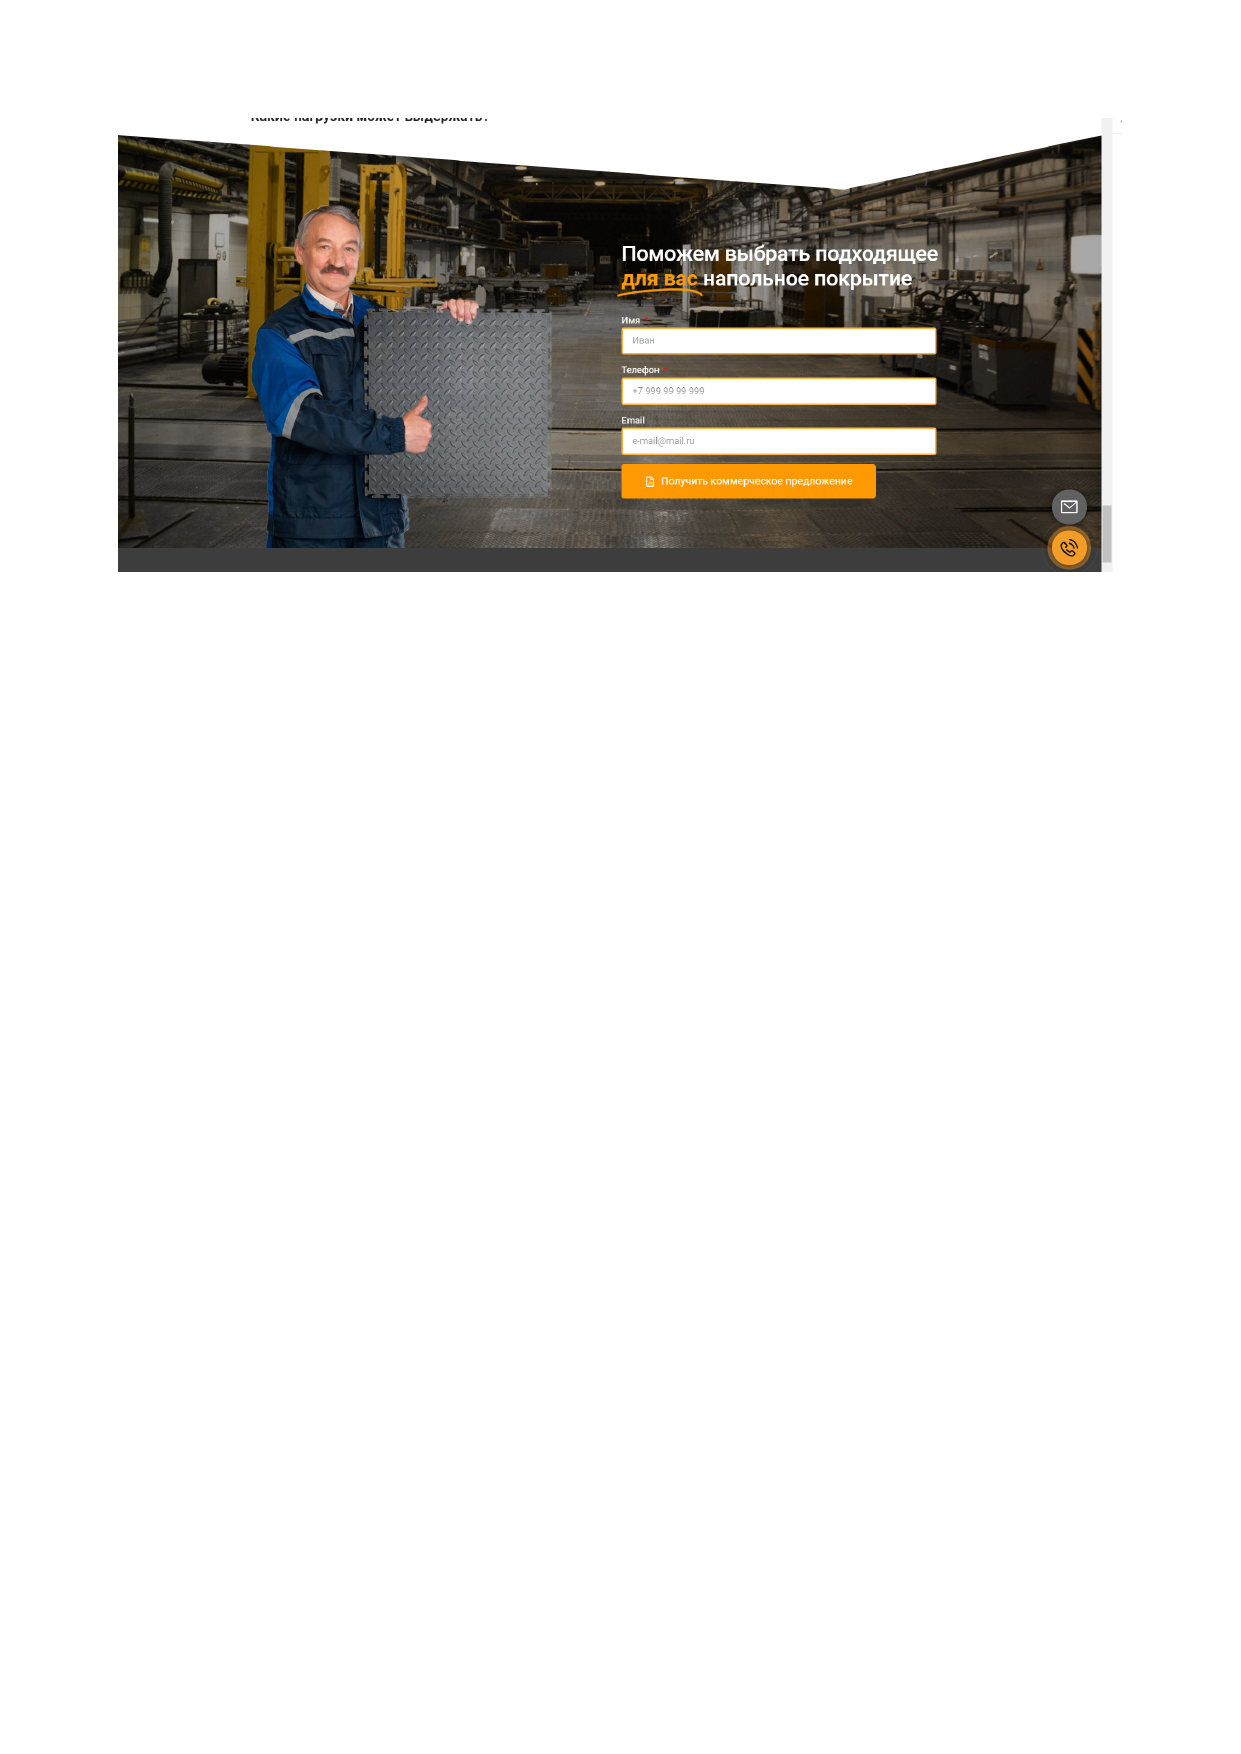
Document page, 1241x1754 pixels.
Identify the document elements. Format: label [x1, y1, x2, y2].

picture [118, 118, 1123, 572]
